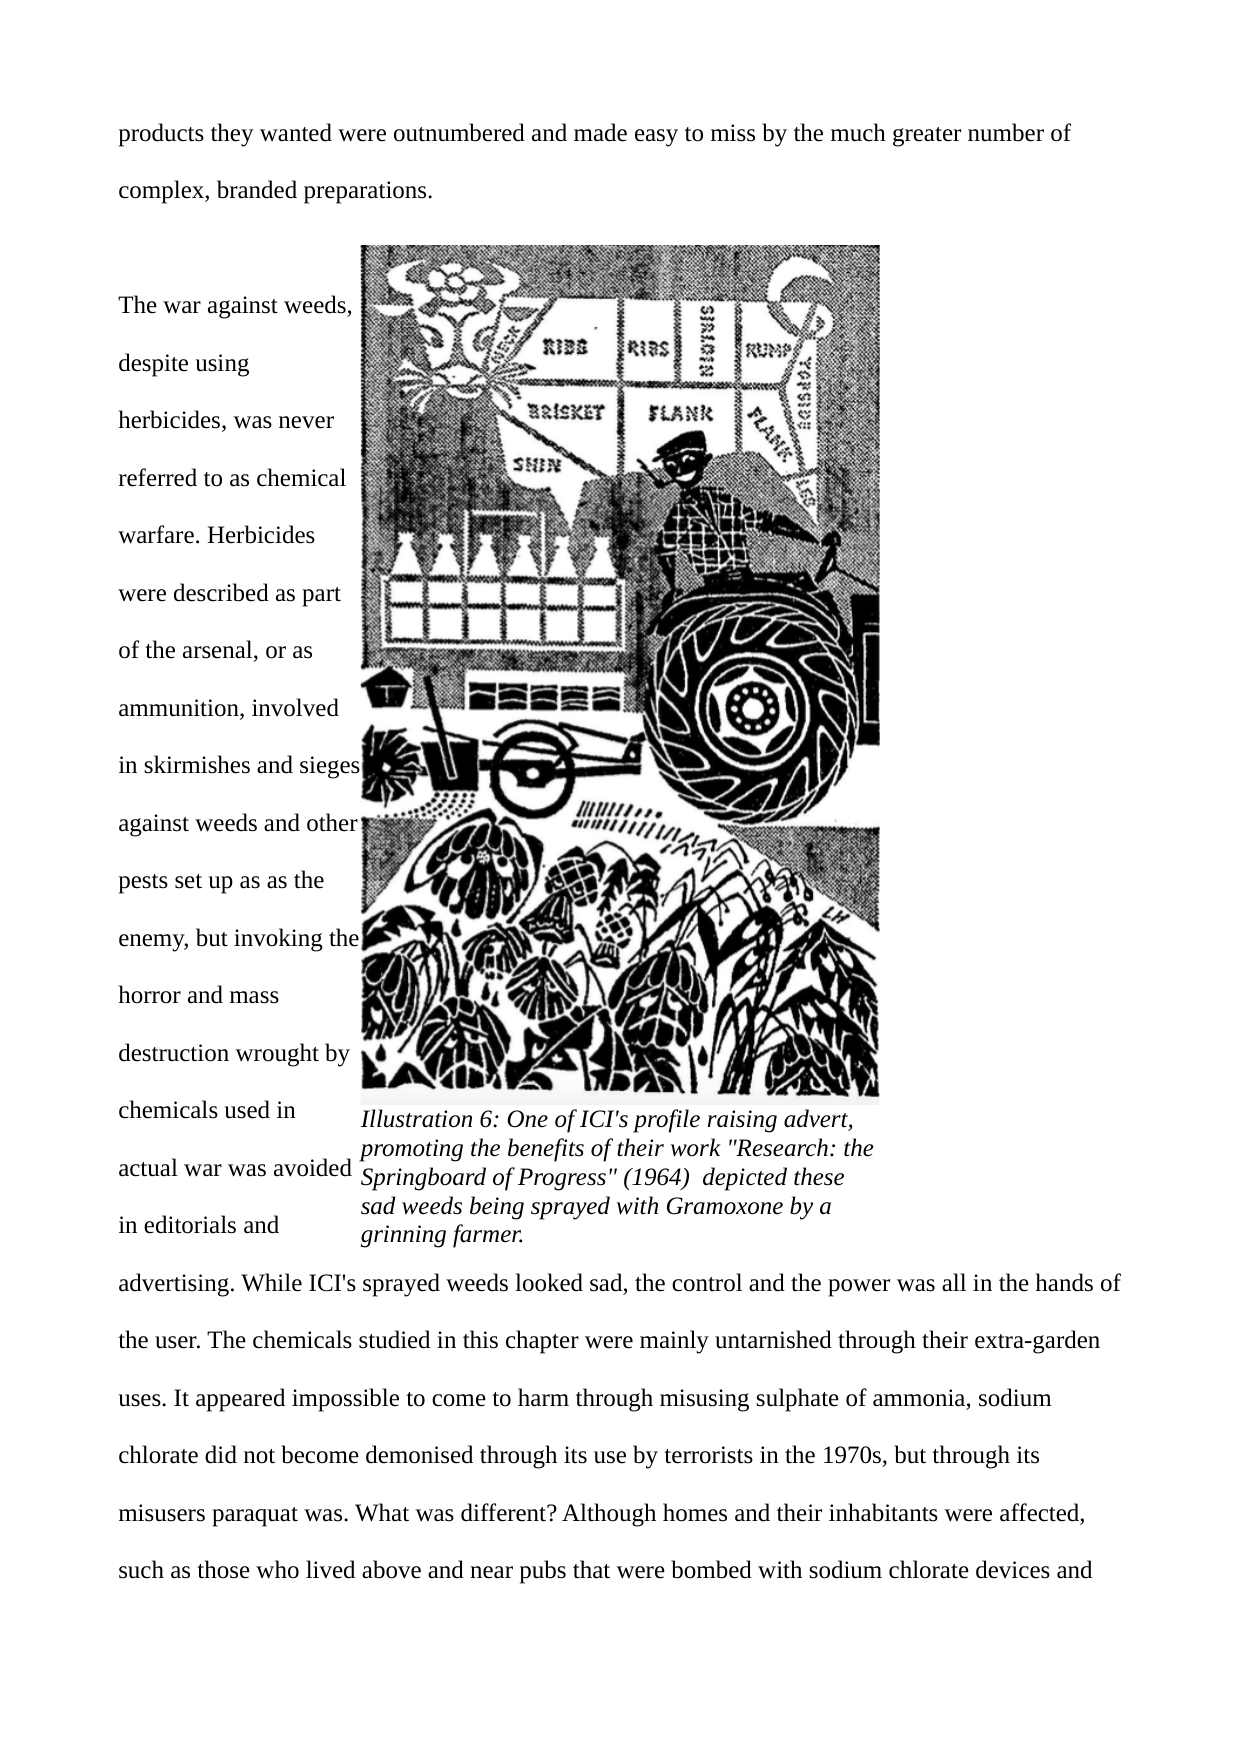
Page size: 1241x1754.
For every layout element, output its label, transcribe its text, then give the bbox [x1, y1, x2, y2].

text Illustration 6: One of ICI's profile raising advert, promoting the benefits of their work "Research: the Springboard of Progress" (1964) depicted these sad weeds being sprayed with Gramoxone by a grinning farmer. [361, 1105, 880, 1248]
picture [360, 245, 880, 1105]
text The war against weeds, despite using herbicides, was never referred to as chemical warfare. Herbicides were described as part of the arsenal, or as ammunition, involved in skirmishes and sieges against weeds and other pests set up as as the enemy, but invoking the horror and mass destruction wrought by chemicals used in actual war was avoided in editorials and advertising. While ICI's sprayed weeds looked sad, the control and the power was all in the hands of the user. The chemicals studied in this chapter were mainly untarnished through their extra-garden uses. It appeared impossible to come to harm through misusing sulphate of ammonia, sodium chlorate did not become demonised through its use by terrorists in the 1970s, but through its misusers paraquat was. What was different? Although homes and their inhabitants were affected, such as those who lived above and near pubs that were bombed with sodium chlorate devices and [118, 291, 1122, 1584]
text products they wanted were outnumbered and made easy to miss by the much greater number of complex, branded preparations. [118, 118, 1122, 204]
